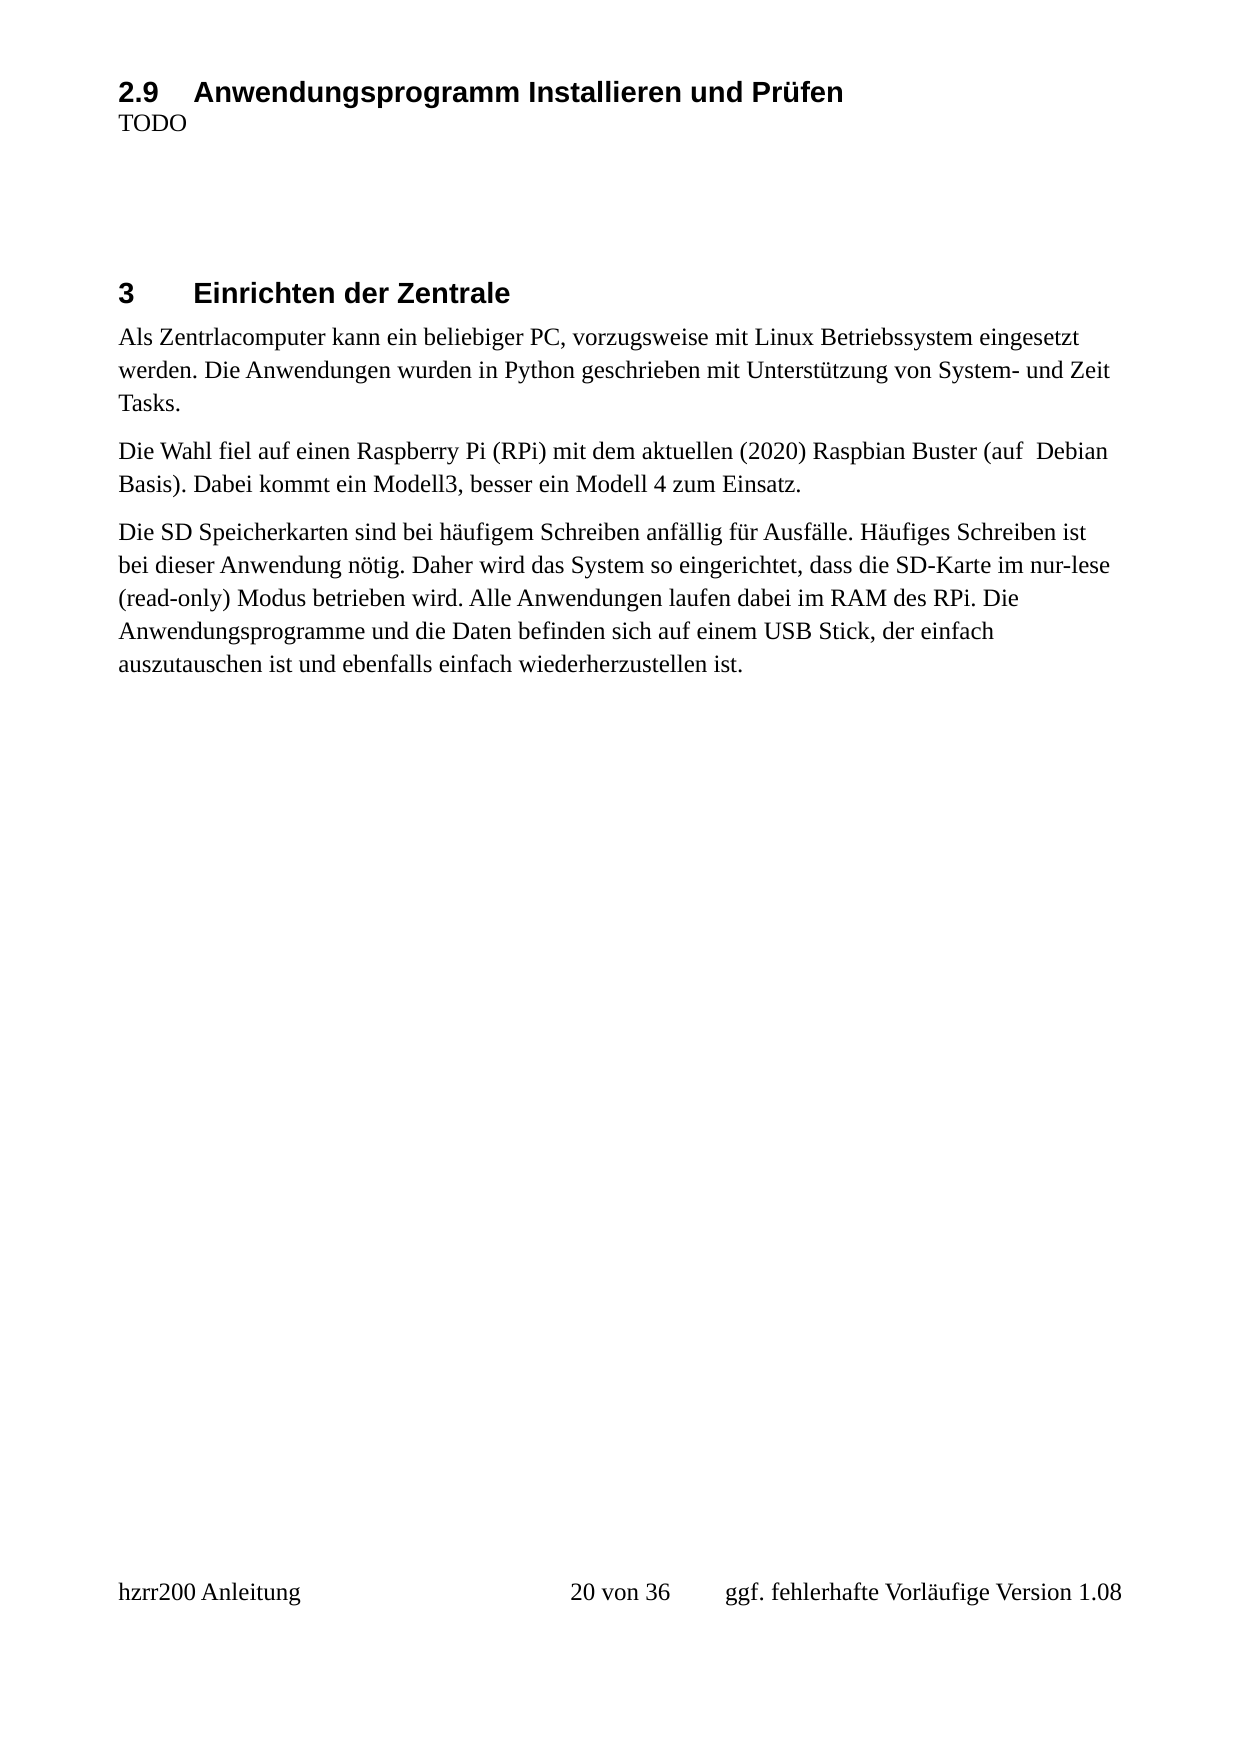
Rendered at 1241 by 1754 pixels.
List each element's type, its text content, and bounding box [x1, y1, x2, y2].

text Die Wahl fiel auf einen Raspberry Pi (RPi) mit dem aktuellen (2020) Raspbian Buster (auf Debian Basis). Dabei kommt ein Modell3, besser ein Modell 4 zum Einsatz. [118, 436, 1122, 498]
text TODO [118, 108, 1122, 137]
text Die SD Speicherkarten sind bei häufigem Schreiben anfällig für Ausfälle. Häufiges Schreiben ist bei dieser Anwendung nötig. Daher wird das System so eingerichtet, dass die SD-Karte im nur-lese (read-only) Modus betrieben wird. Alle Anwendungen laufen dabei im RAM des RPi. Die Anwendungsprogramme und die Daten befinden sich auf einem USB Stick, der einfach auszutauschen ist und ebenfalls einfach wiederherzustellen ist. [118, 517, 1122, 677]
text Als Zentrlacomputer kann ein beliebiger PC, vorzugsweise mit Linux Betriebssystem eingesetzt werden. Die Anwendungen wurden in Python geschrieben mit Unterstützung von System- und Zeit Tasks. [118, 322, 1122, 417]
subtitle Einrichten der Zentrale [118, 276, 1122, 310]
subtitle Anwendungsprogramm Installieren und Prüfen [118, 75, 1122, 108]
